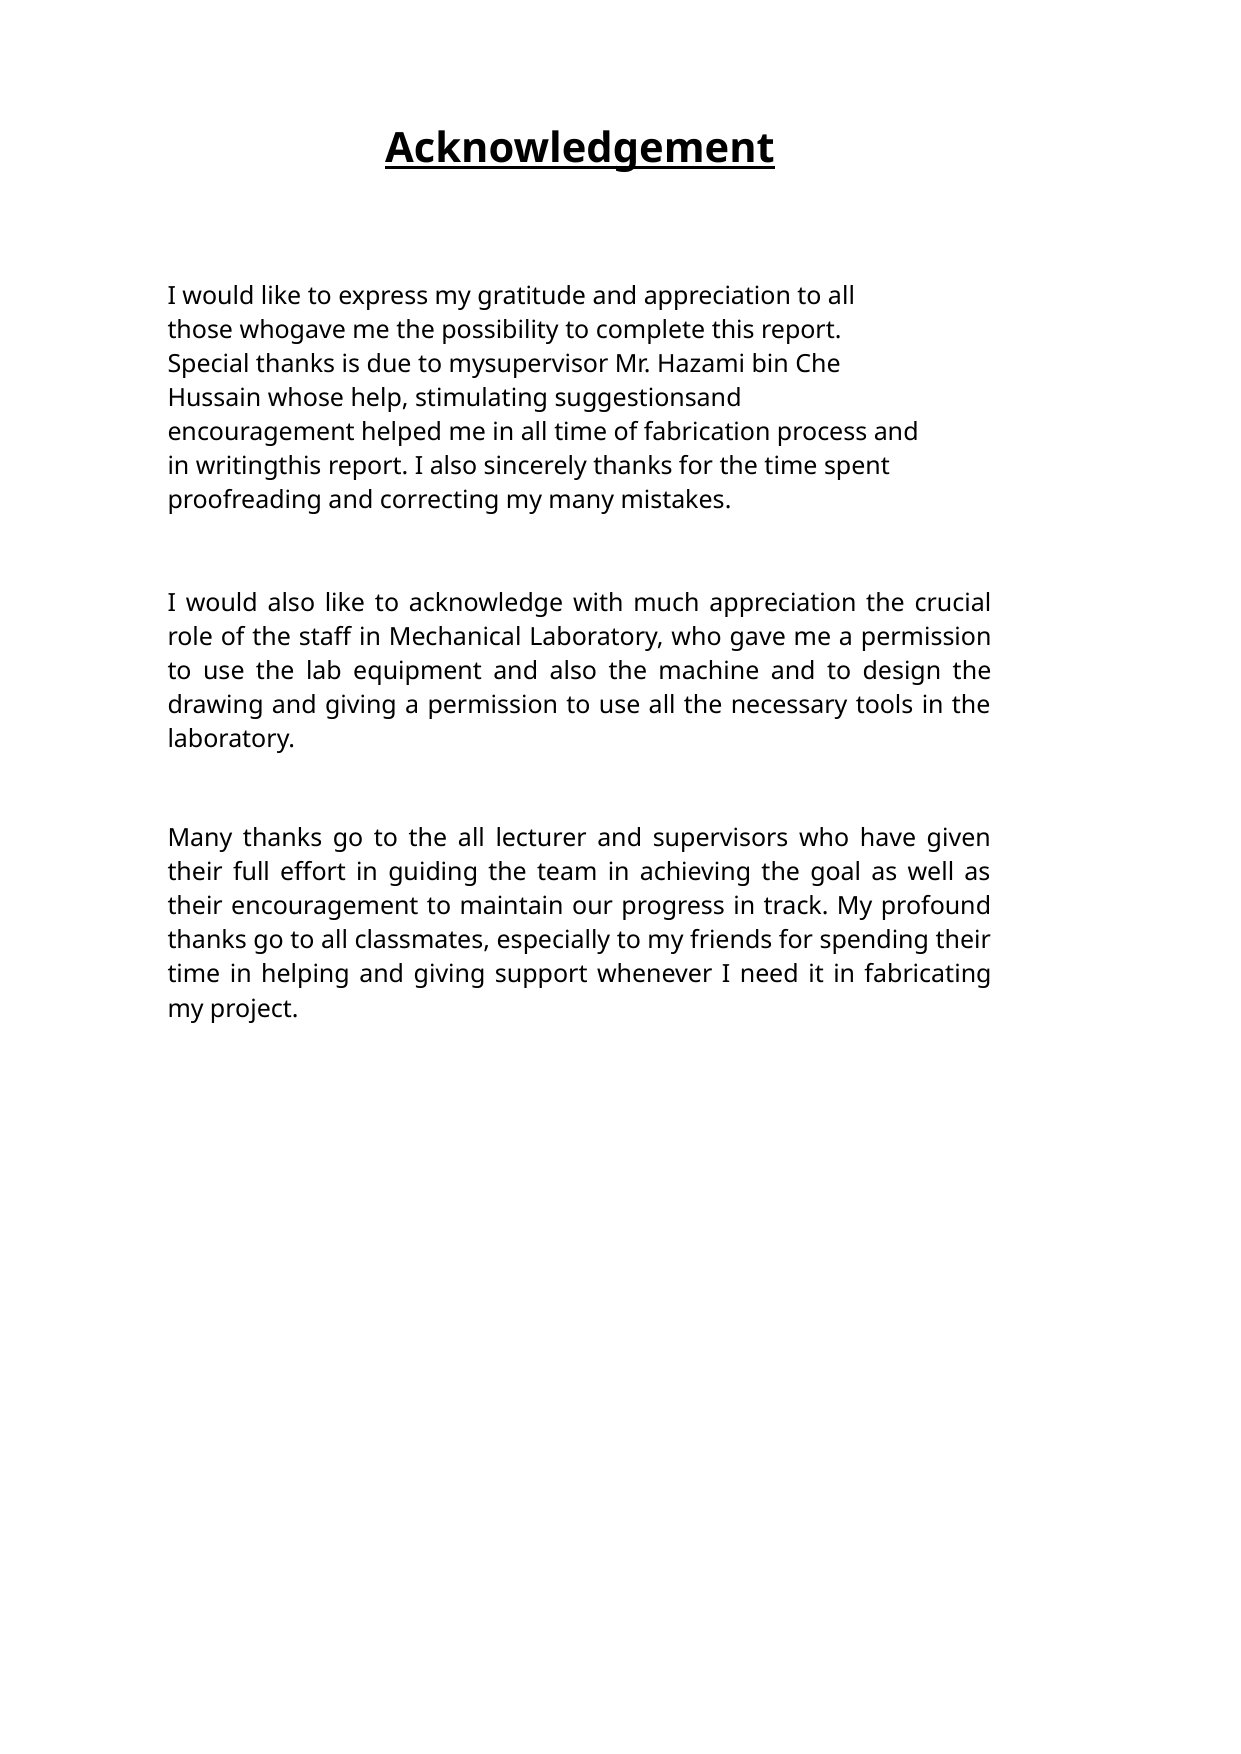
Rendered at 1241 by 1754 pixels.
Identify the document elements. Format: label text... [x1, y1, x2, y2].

text Many thanks go to the all lecturer and supervisors who have given their full effort in guiding the team in achieving the goal as well as their encouragement to maintain our progress in track. My profound thanks go to all classmates, especially to my friends for spending their time in helping and giving support whenever I need it in fabricating my project. [167, 820, 992, 1024]
text I would also like to acknowledge with much appreciation the crucial role of the staff in Mechanical Laboratory, who gave me a permission to use the lab equipment and also the machine and to design the drawing and giving a permission to use all the necessary tools in the laboratory. [167, 584, 992, 754]
text I would like to express my gratitude and appreciation to all those whogave me the possibility to complete this report. Special thanks is due to mysupervisor Mr. Hazami bin Che Hussain whose help, stimulating suggestionsand encouragement helped me in all time of fabrication process and in writingthis report. I also sincerely thanks for the time spent proofreading and correcting my many mistakes. [167, 278, 927, 516]
text Acknowledgement [167, 118, 992, 175]
